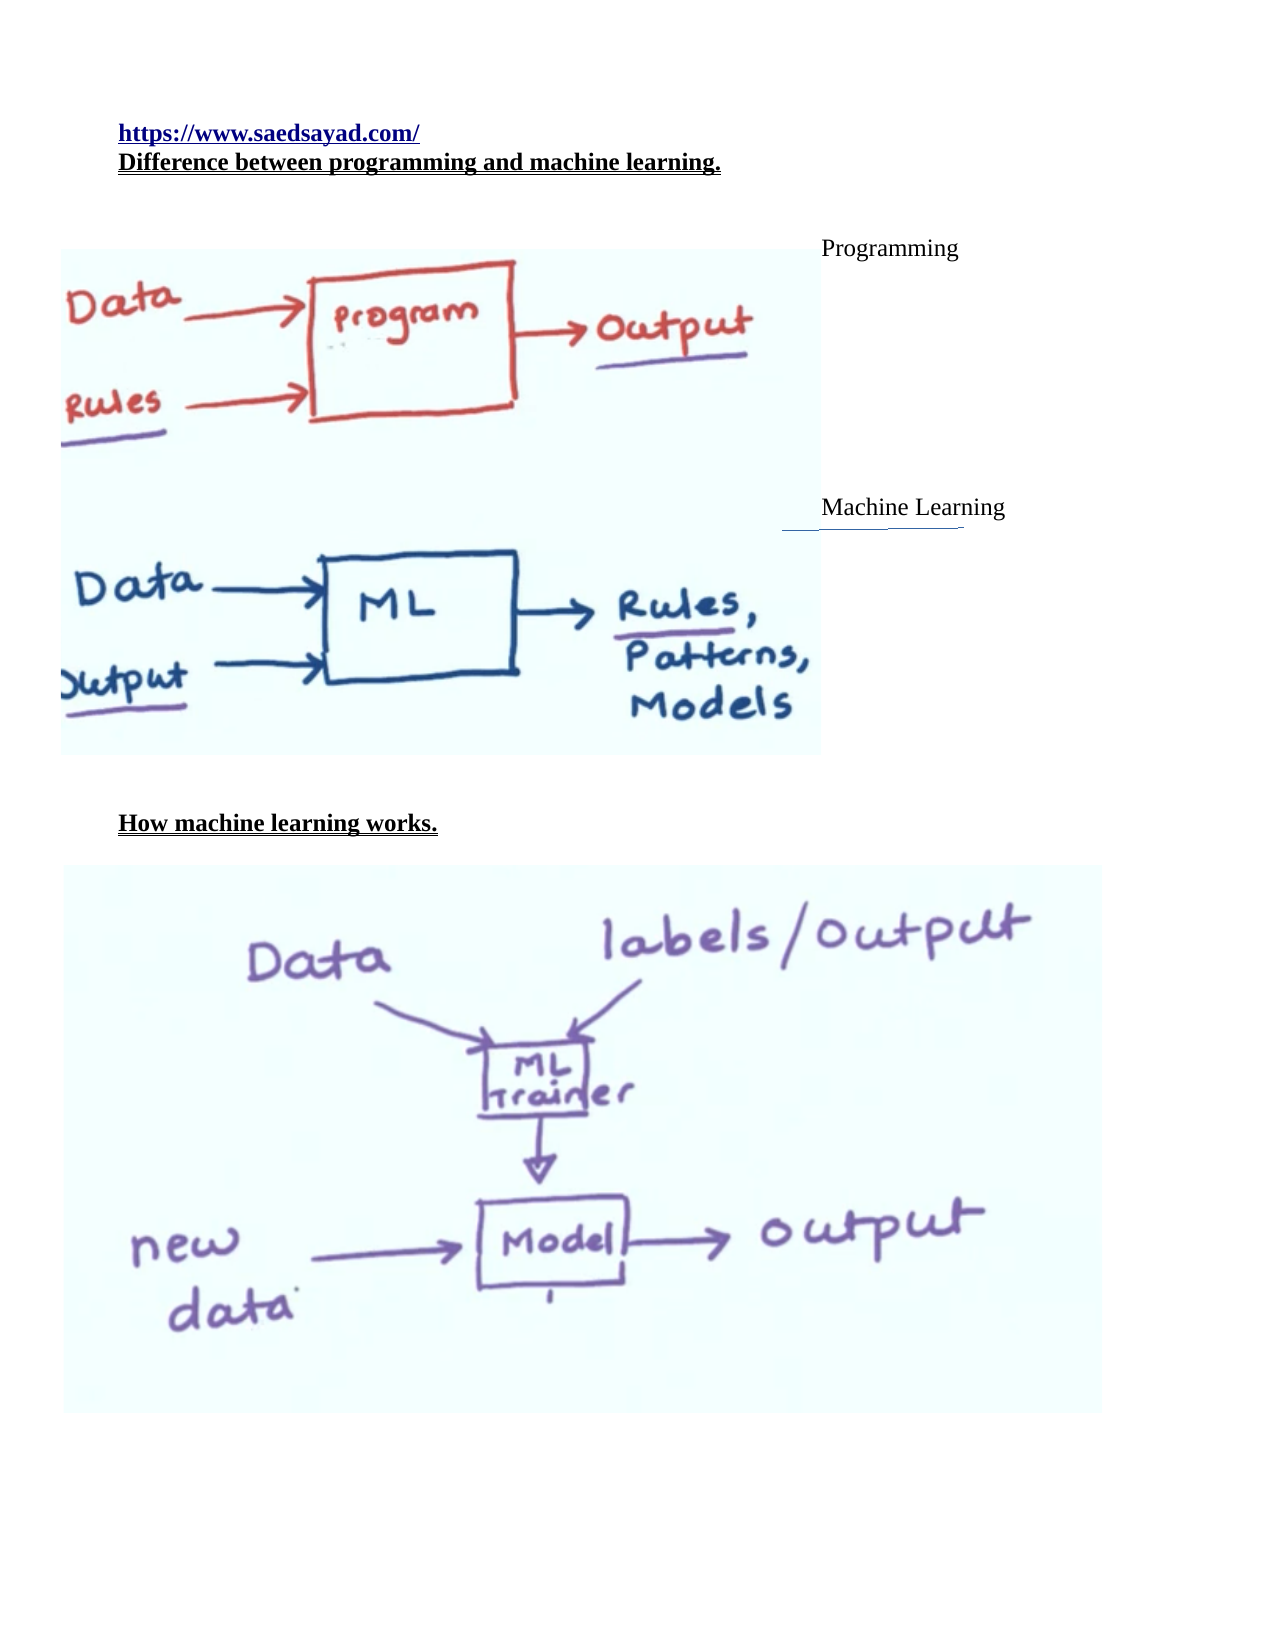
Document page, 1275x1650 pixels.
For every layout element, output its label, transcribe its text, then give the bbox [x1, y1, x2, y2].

text Machine Learning [822, 492, 1157, 521]
text https://www.saedsayad.com/ [118, 118, 1157, 147]
picture [63, 865, 1103, 1413]
text Difference between programming and machine learning. [118, 147, 1157, 176]
text How machine learning works. [118, 808, 1157, 837]
picture [60, 249, 822, 755]
text Programming [118, 233, 1157, 262]
